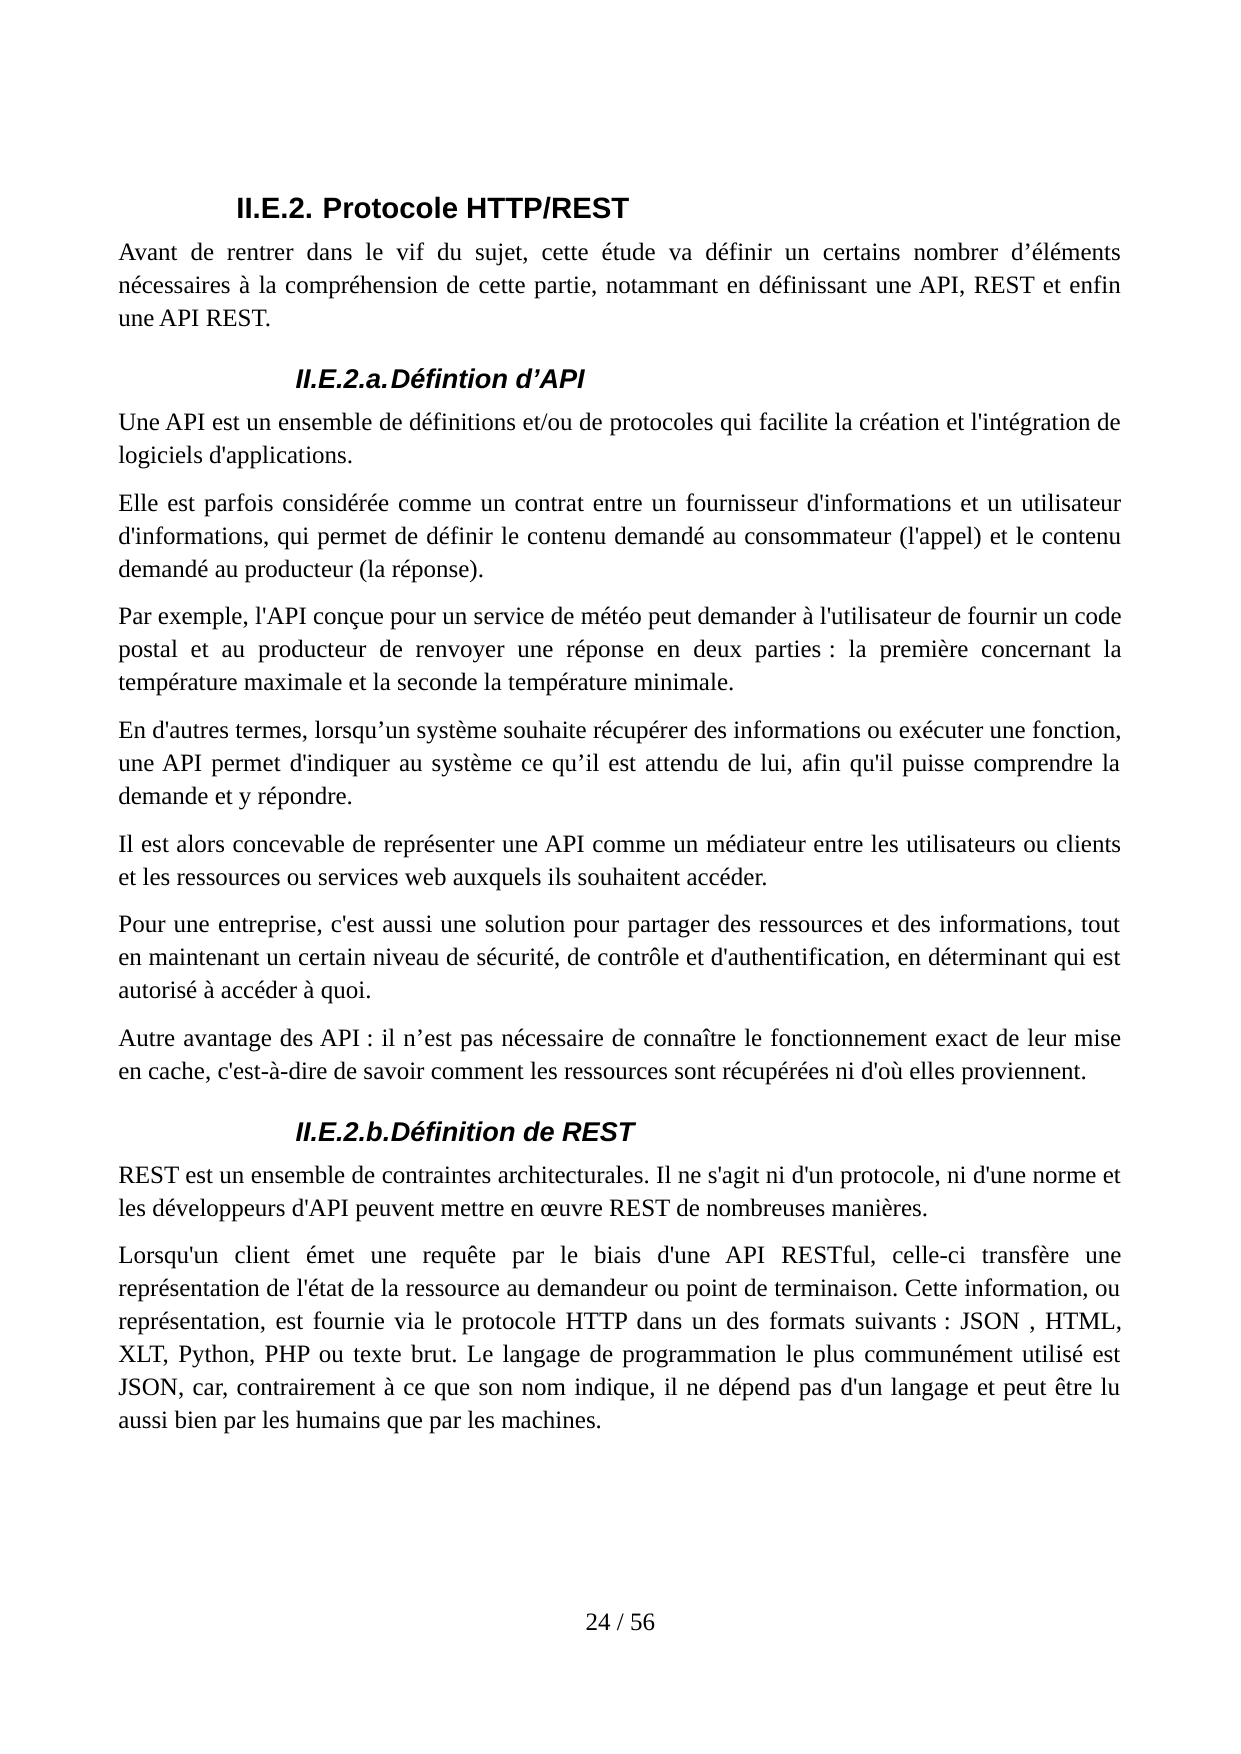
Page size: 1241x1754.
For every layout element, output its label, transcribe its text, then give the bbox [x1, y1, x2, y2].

text Avant de rentrer dans le vif du sujet, cette étude va définir un certains nombrer d’éléments nécessaires à la compréhension de cette partie, notammant en définissant une API, REST et enfin une API REST. [118, 237, 1122, 332]
text En d'autres termes, lorsqu’un système souhaite récupérer des informations ou exécuter une fonction, une API permet d'indiquer au système ce qu’il est attendu de lui, afin qu'il puisse comprendre la demande et y répondre. [118, 715, 1122, 810]
text Il est alors concevable de représenter une API comme un médiateur entre les utilisateurs ou clients et les ressources ou services web auxquels ils souhaitent accéder. [118, 829, 1122, 890]
text Autre avantage des API : il n’est pas nécessaire de connaître le fonctionnement exact de leur mise en cache, c'est-à-dire de savoir comment les ressources sont récupérées ni d'où elles proviennent. [118, 1023, 1122, 1085]
text Par exemple, l'API conçue pour un service de météo peut demander à l'utilisateur de fournir un code postal et au producteur de renvoyer une réponse en deux parties : la première concernant la température maximale et la seconde la température minimale. [118, 601, 1122, 696]
text Lorsqu'un client émet une requête par le biais d'une API RESTful, celle-ci transfère une représentation de l'état de la ressource au demandeur ou point de terminaison. Cette information, ou représentation, est fournie via le protocole HTTP dans un des formats suivants : JSON , HTML, XLT, Python, PHP ou texte brut. Le langage de programmation le plus communément utilisé est JSON, car, contrairement à ce que son nom indique, il ne dépend pas d'un langage et peut être lu aussi bien par les humains que par les machines. [118, 1240, 1122, 1434]
subtitle Défintion d’API [118, 363, 1122, 394]
subtitle Protocole HTTP/REST [118, 191, 1122, 225]
text REST est un ensemble de contraintes architecturales. Il ne s'agit ni d'un protocole, ni d'une norme et les développeurs d'API peuvent mettre en œuvre REST de nombreuses manières. [118, 1160, 1122, 1222]
text Pour une entreprise, c'est aussi une solution pour partager des ressources et des informations, tout en maintenant un certain niveau de sécurité, de contrôle et d'authentification, en déterminant qui est autorisé à accéder à quoi. [118, 909, 1122, 1004]
text Une API est un ensemble de définitions et/ou de protocoles qui facilite la création et l'intégration de logiciels d'applications. [118, 407, 1122, 469]
subtitle Définition de REST [118, 1116, 1122, 1147]
text Elle est parfois considérée comme un contrat entre un fournisseur d'informations et un utilisateur d'informations, qui permet de définir le contenu demandé au consommateur (l'appel) et le contenu demandé au producteur (la réponse). [118, 488, 1122, 582]
